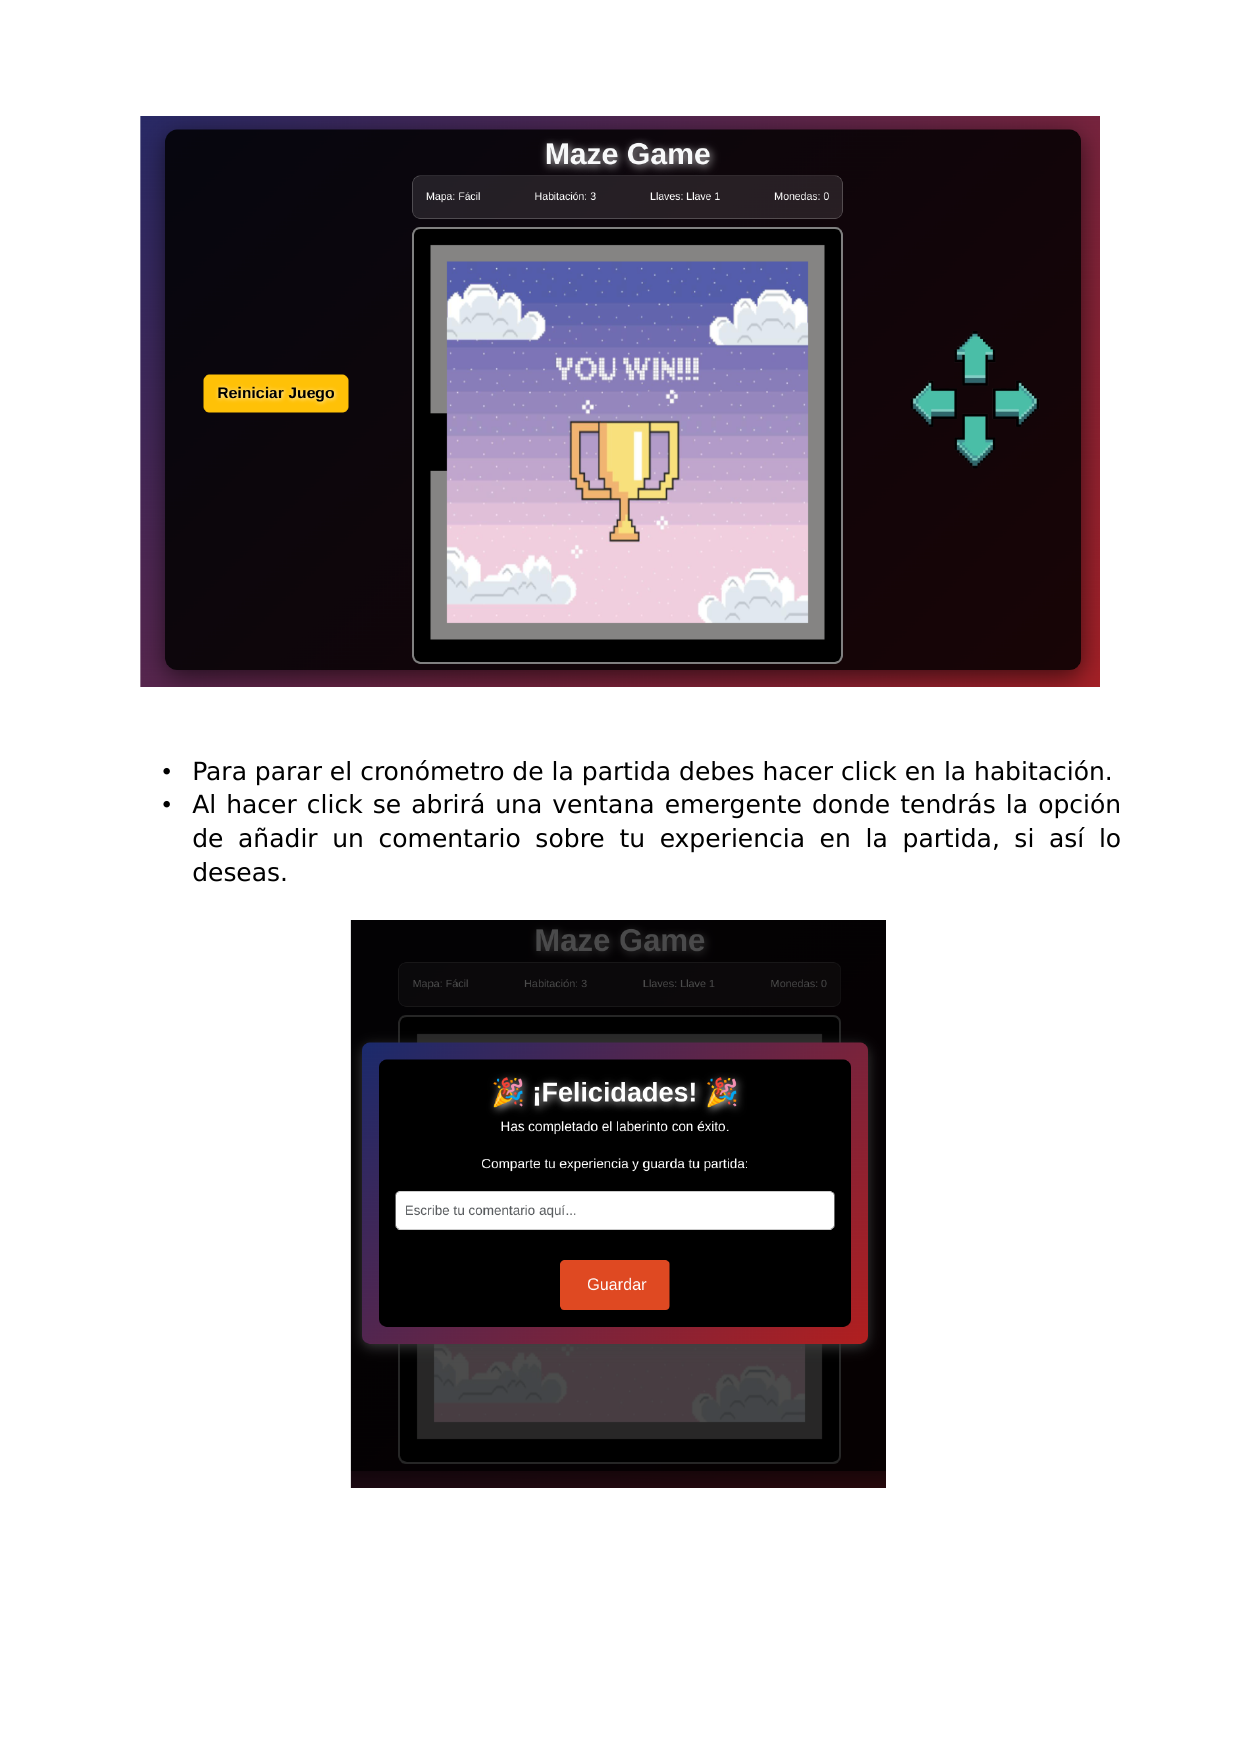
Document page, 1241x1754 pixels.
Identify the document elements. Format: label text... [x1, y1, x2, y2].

picture [140, 116, 1100, 687]
picture [350, 920, 886, 1488]
list Al hacer click se abrirá una ventana emergente donde tendrás la opción de añadir un comentario sobre tu experiencia en la partida, si así lo deseas. [162, 791, 1122, 887]
list Para parar el cronómetro de la partida debes hacer click en la habitación. [162, 757, 1122, 786]
